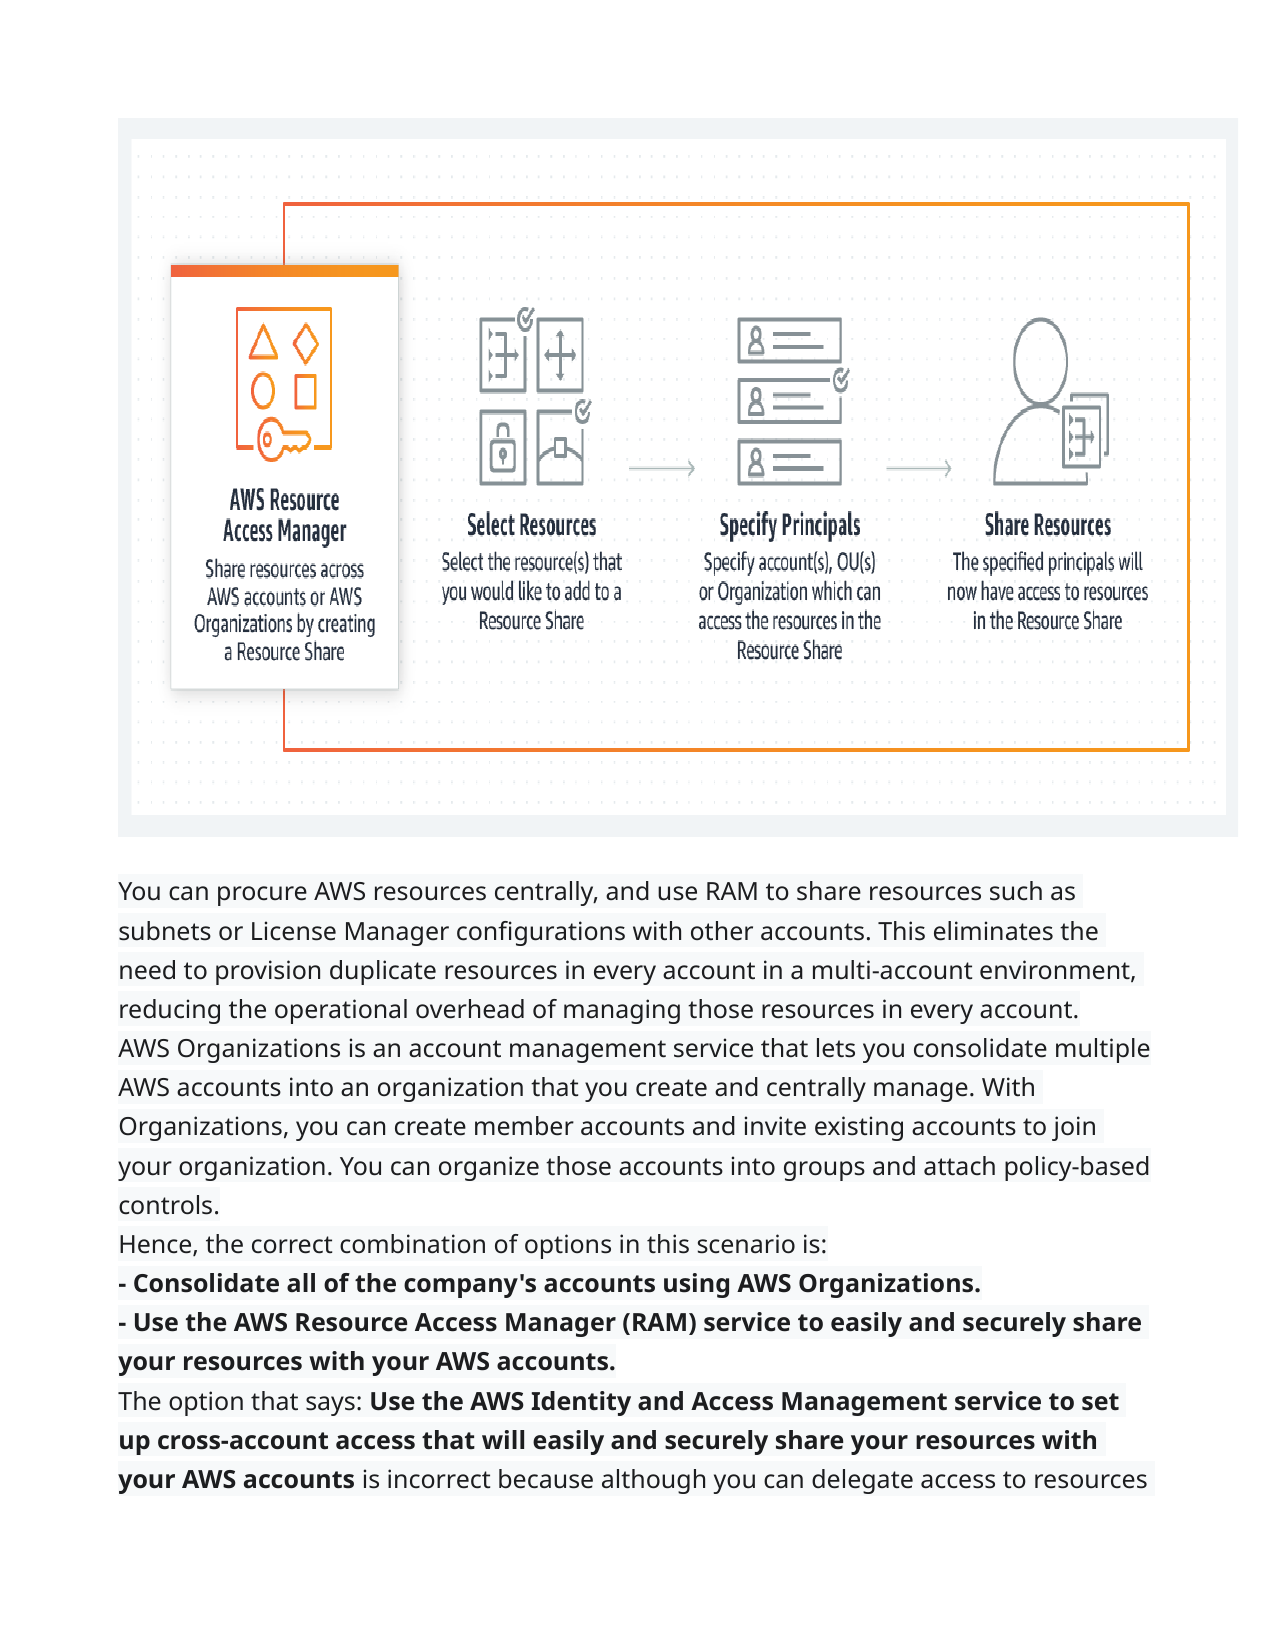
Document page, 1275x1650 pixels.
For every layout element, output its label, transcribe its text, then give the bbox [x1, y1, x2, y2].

text You can procure AWS resources centrally, and use RAM to share resources such as subnets or License Manager configurations with other accounts. This eliminates the need to provision duplicate resources in every account in a multi-account environment, reducing the operational overhead of managing those resources in every account. [118, 874, 1157, 1026]
text - Use the AWS Resource Access Manager (RAM) service to easily and securely share your resources with your AWS accounts. [118, 1305, 1157, 1378]
text - Consolidate all of the company's accounts using AWS Organizations. [118, 1266, 1157, 1300]
picture [118, 118, 1239, 837]
text AWS Organizations is an account management service that lets you consolidate multiple AWS accounts into an organization that you create and centrally manage. With Organizations, you can create member accounts and invite existing accounts to join your organization. You can organize those accounts into groups and attach policy-based controls. [118, 1031, 1157, 1221]
text The option that says: Use the AWS Identity and Access Management service to set up cross-account access that will easily and securely share your resources with your AWS accounts is incorrect because although you can delegate access to resources [118, 1383, 1157, 1496]
text Hence, the correct combination of options in this scenario is: [118, 1226, 1157, 1261]
